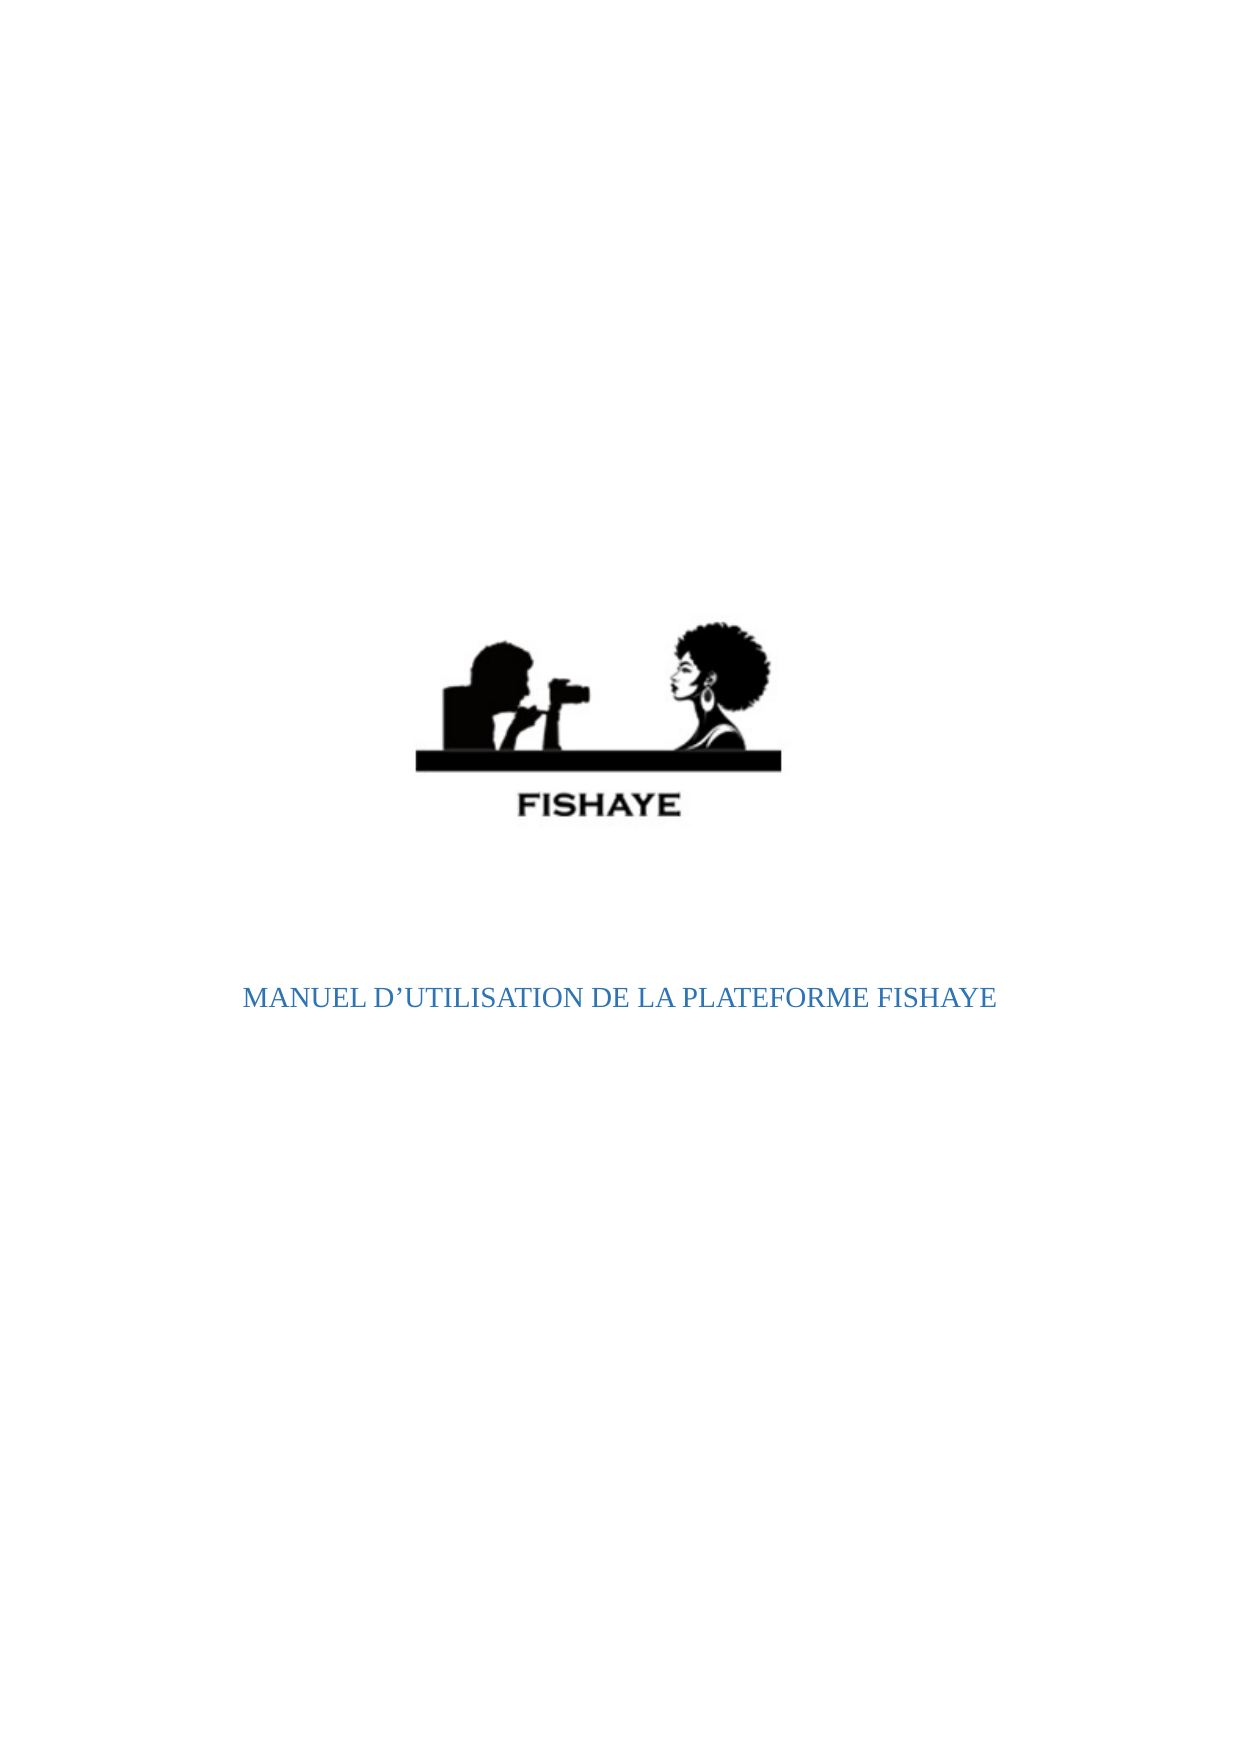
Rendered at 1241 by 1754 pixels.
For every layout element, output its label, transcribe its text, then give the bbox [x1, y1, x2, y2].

picture [402, 602, 794, 837]
text MANUEL D’UTILISATION DE LA PLATEFORME FISHAYE [118, 981, 1122, 1014]
